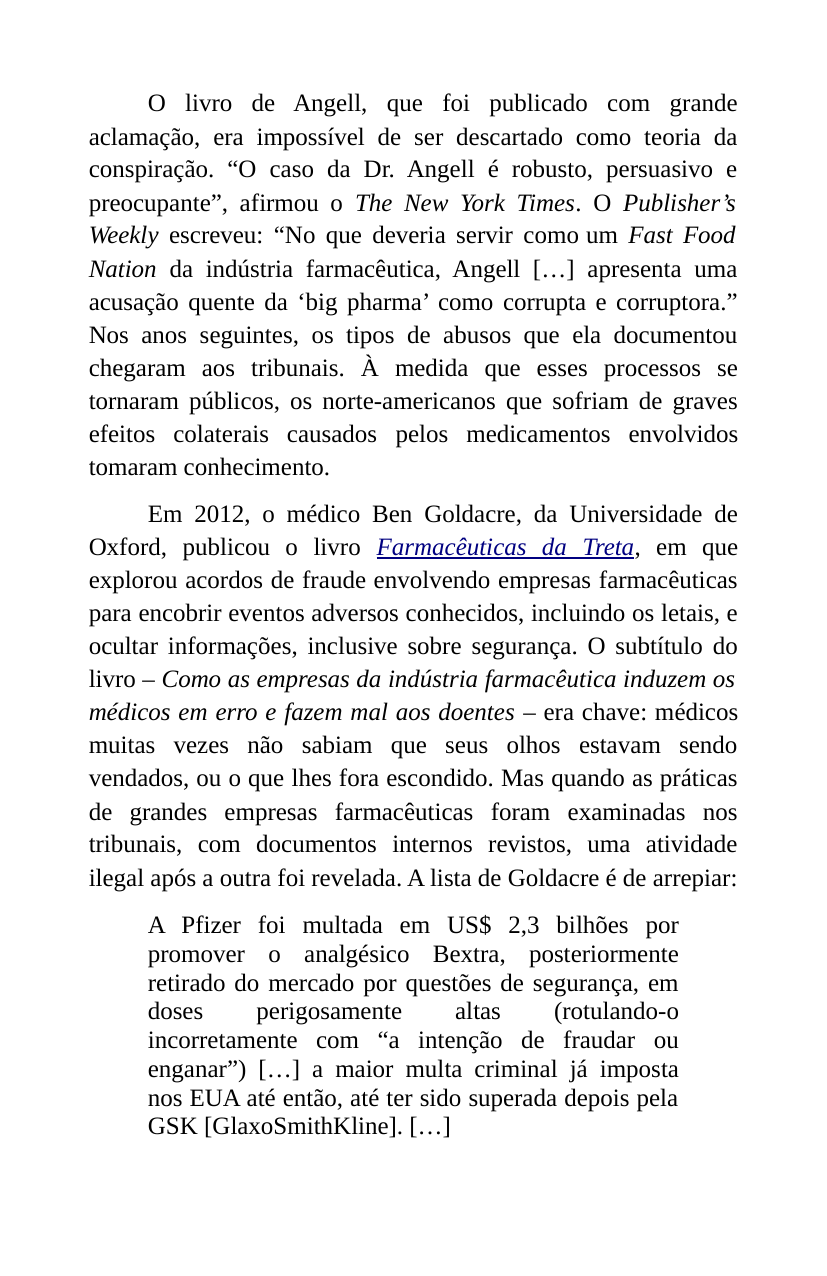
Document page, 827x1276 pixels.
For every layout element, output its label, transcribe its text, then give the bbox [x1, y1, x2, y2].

text Em 2012, o médico Ben Goldacre, da Universidade de Oxford, publicou o livro Farmacêuticas da Treta, em que explorou acordos de fraude envolvendo empresas farmacêuticas para encobrir eventos adversos conhecidos, incluindo os letais, e ocultar informações, inclusive sobre segurança. O subtítulo do livro – Como as empresas da indústria farmacêutica induzem os médicos em erro e fazem mal aos doentes – era chave: médicos muitas vezes não sabiam que seus olhos estavam sendo vendados, ou o que lhes fora escondido. Mas quando as práticas de grandes empresas farmacêuticas foram examinadas nos tribunais, com documentos internos revistos, uma atividade ilegal após a outra foi revelada. A lista de Goldacre é de arrepiar: [88, 499, 738, 891]
text O livro de Angell, que foi publicado com grande aclamação, era impossível de ser descartado como teoria da conspiração. “O caso da Dr. Angell é robusto, persuasivo e preocupante”, afirmou o The New York Times. O Publisher’s Weekly escreveu: “No que deveria servir como um Fast Food Nation da indústria farmacêutica, Angell […] apresenta uma acusação quente da ‘big pharma’ como corrupta e corruptora.” Nos anos seguintes, os tipos de abusos que ela documentou chegaram aos tribunais. À medida que esses processos se tornaram públicos, os norte-americanos que sofriam de graves efeitos colaterais causados ​​pelos medicamentos envolvidos tomaram conhecimento. [88, 88, 738, 481]
text A Pfizer foi multada em US$ 2,3 bilhões por promover o analgésico Bextra, posteriormente retirado do mercado por questões de segurança, em doses perigosamente altas (rotulando-o incorretamente com “a intenção de fraudar ou enganar”) […] a maior multa criminal já imposta nos EUA até então, até ter sido superada depois pela GSK [GlaxoSmithKline]. […] [148, 910, 679, 1140]
